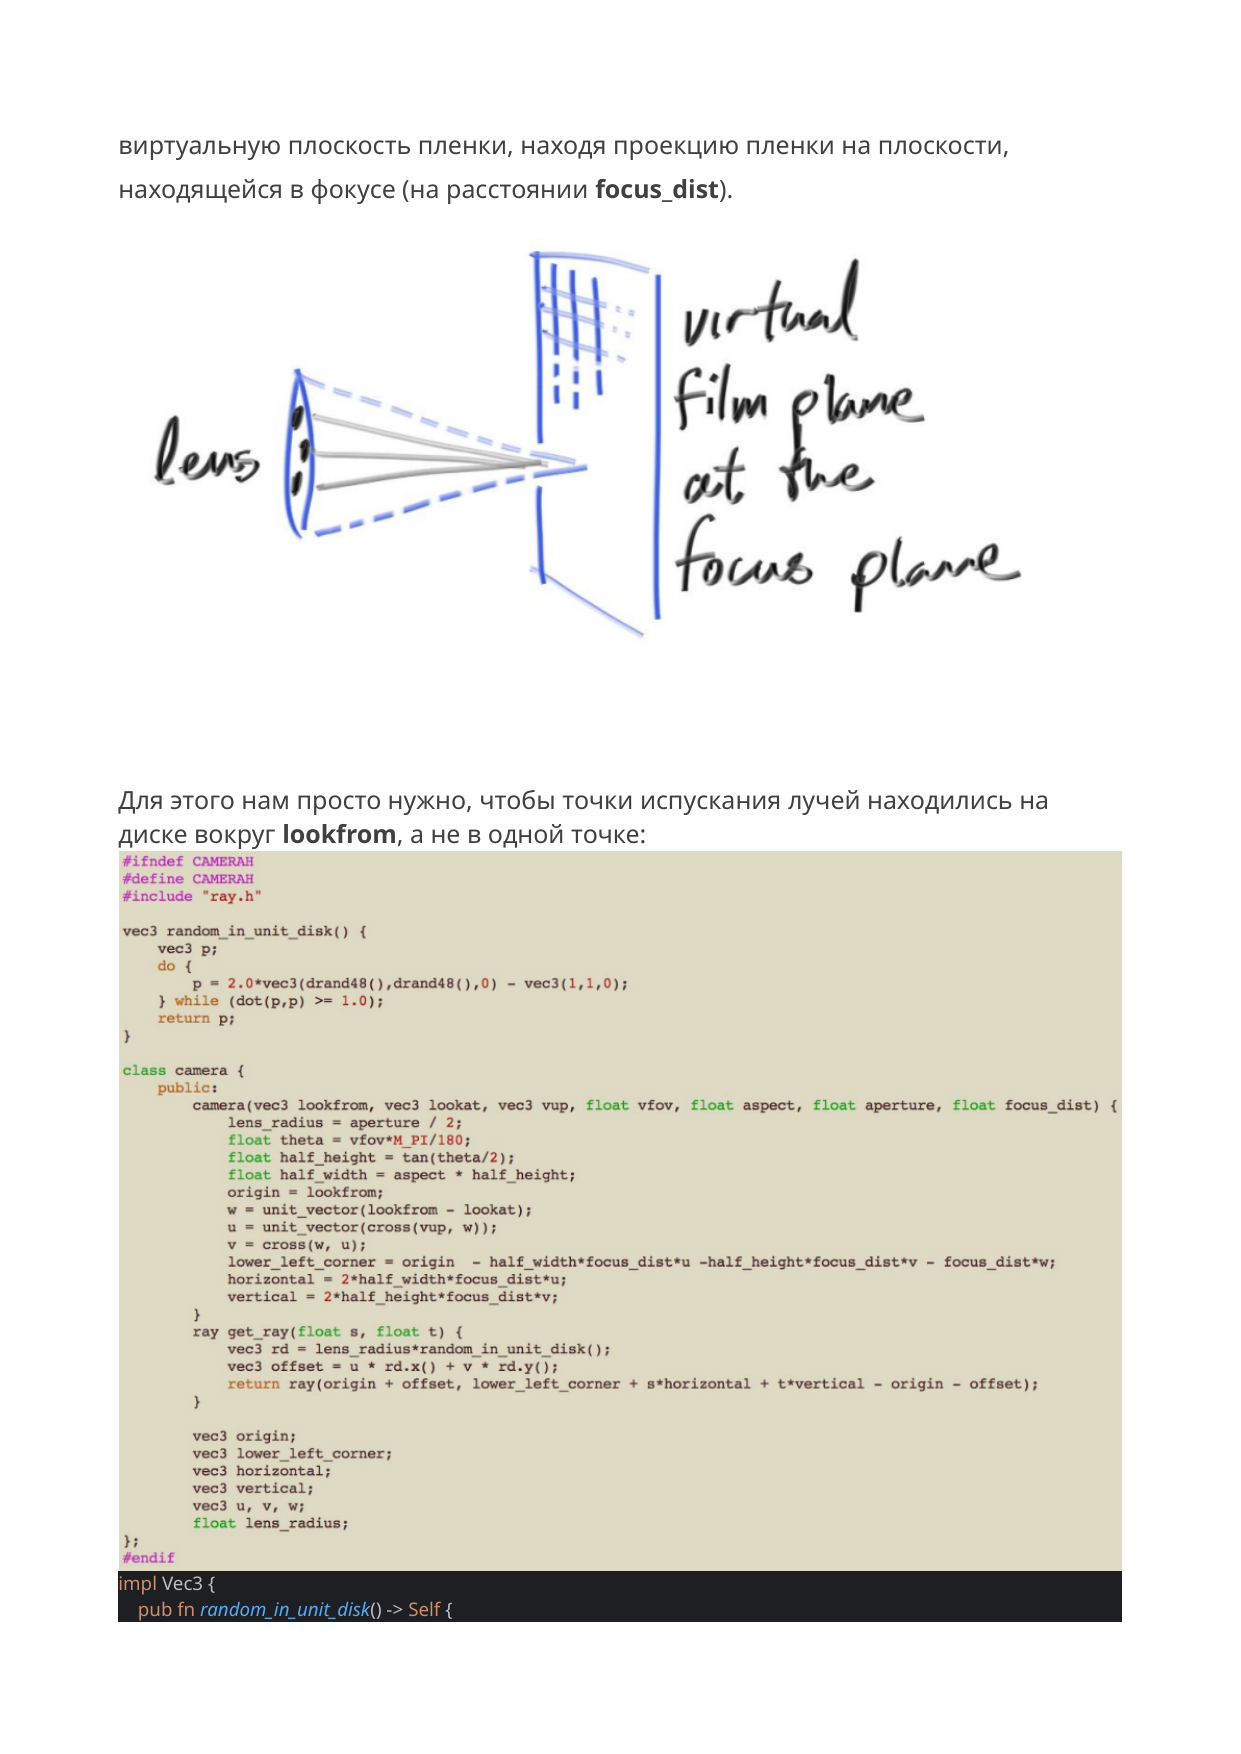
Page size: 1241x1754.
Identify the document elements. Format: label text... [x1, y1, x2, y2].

picture [118, 226, 1123, 671]
picture [118, 850, 1123, 1571]
text Для этого нам просто нужно, чтобы точки испускания лучей находились на диске вокруг lookfrom, а не в одной точке: [118, 783, 1122, 850]
text impl Vec3 { pub fn random_in_unit_disk() -> Self { [118, 1571, 1122, 1622]
text виртуальную плоскость пленки, находя проекцию пленки на плоскости, находящейся в фокусе (на расстоянии focus_dist). [118, 118, 1122, 206]
